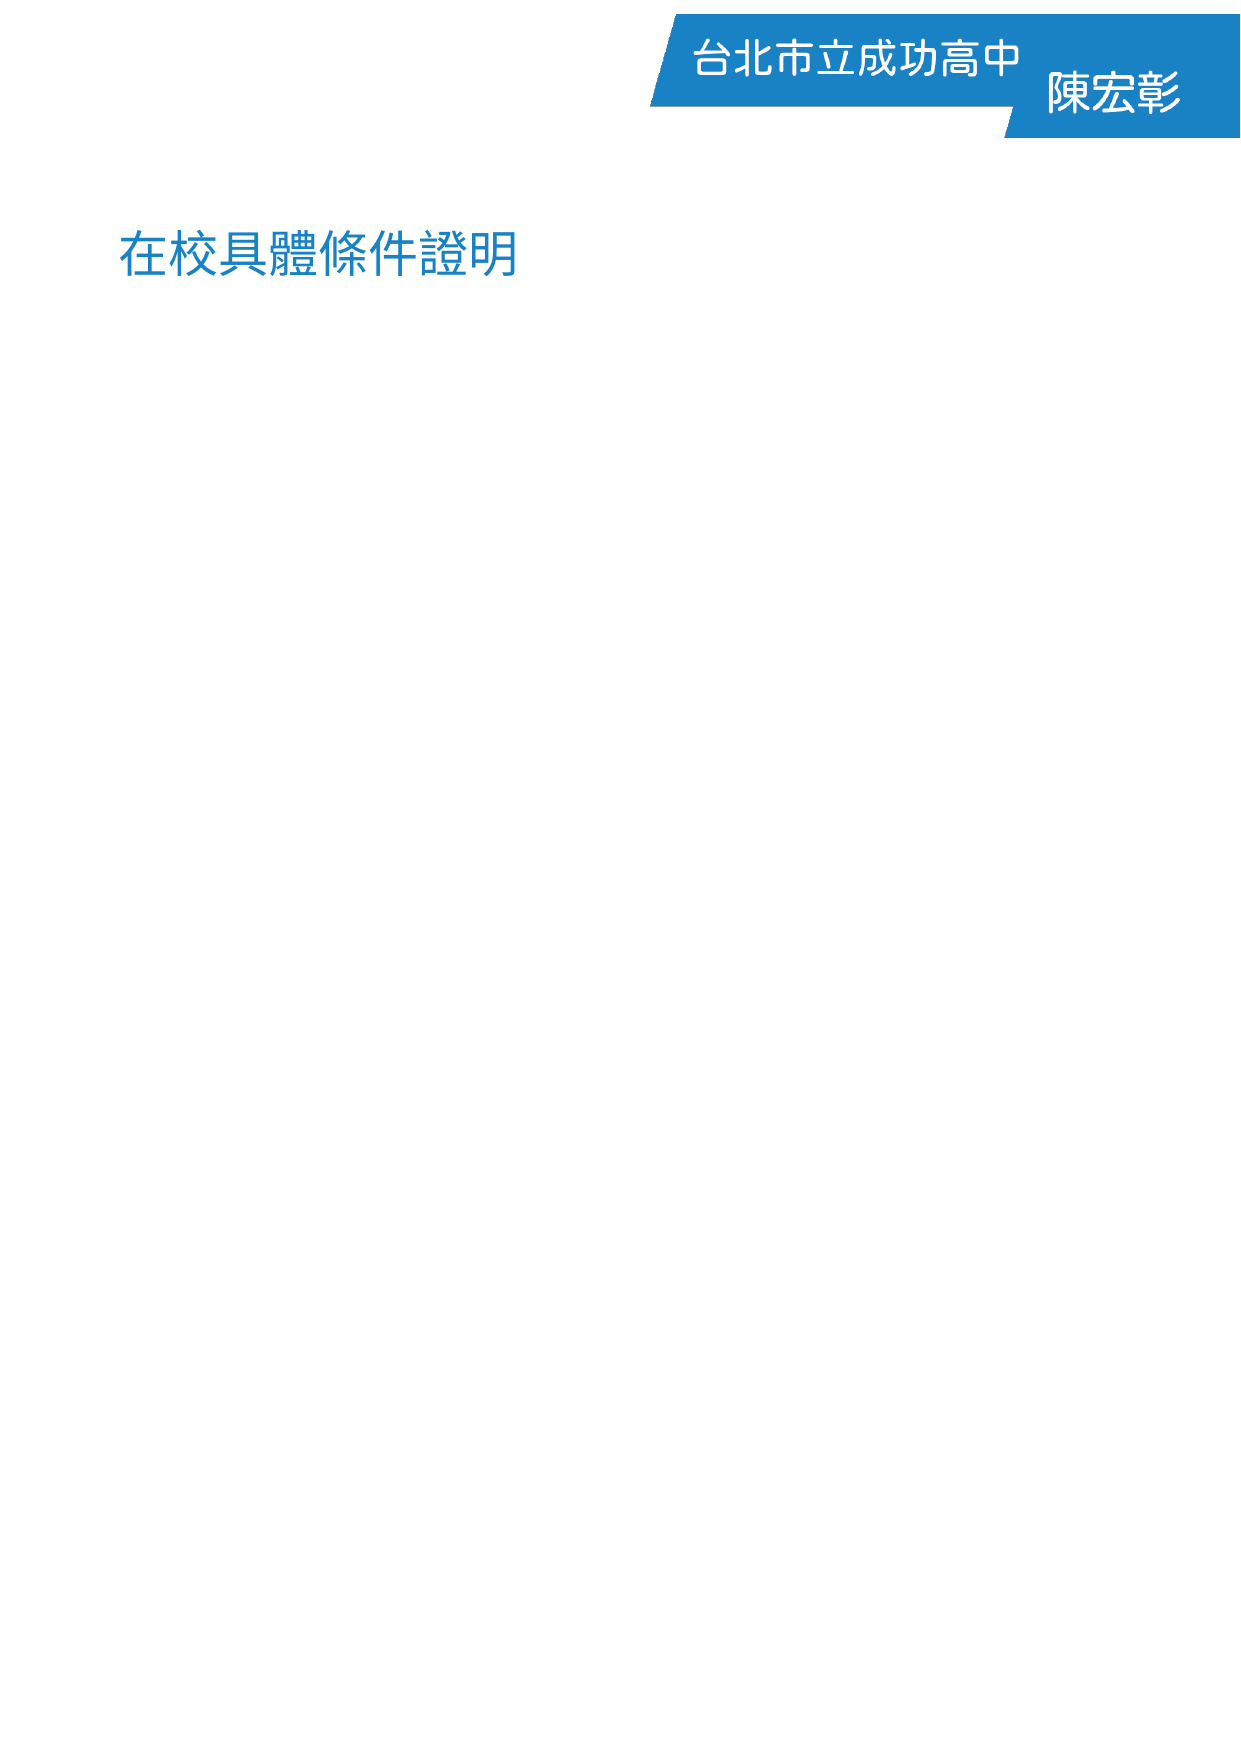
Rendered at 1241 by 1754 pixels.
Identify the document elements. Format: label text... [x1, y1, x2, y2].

picture [0, 0, 1241, 152]
subtitle 在校具體條件證明 [118, 214, 1122, 287]
